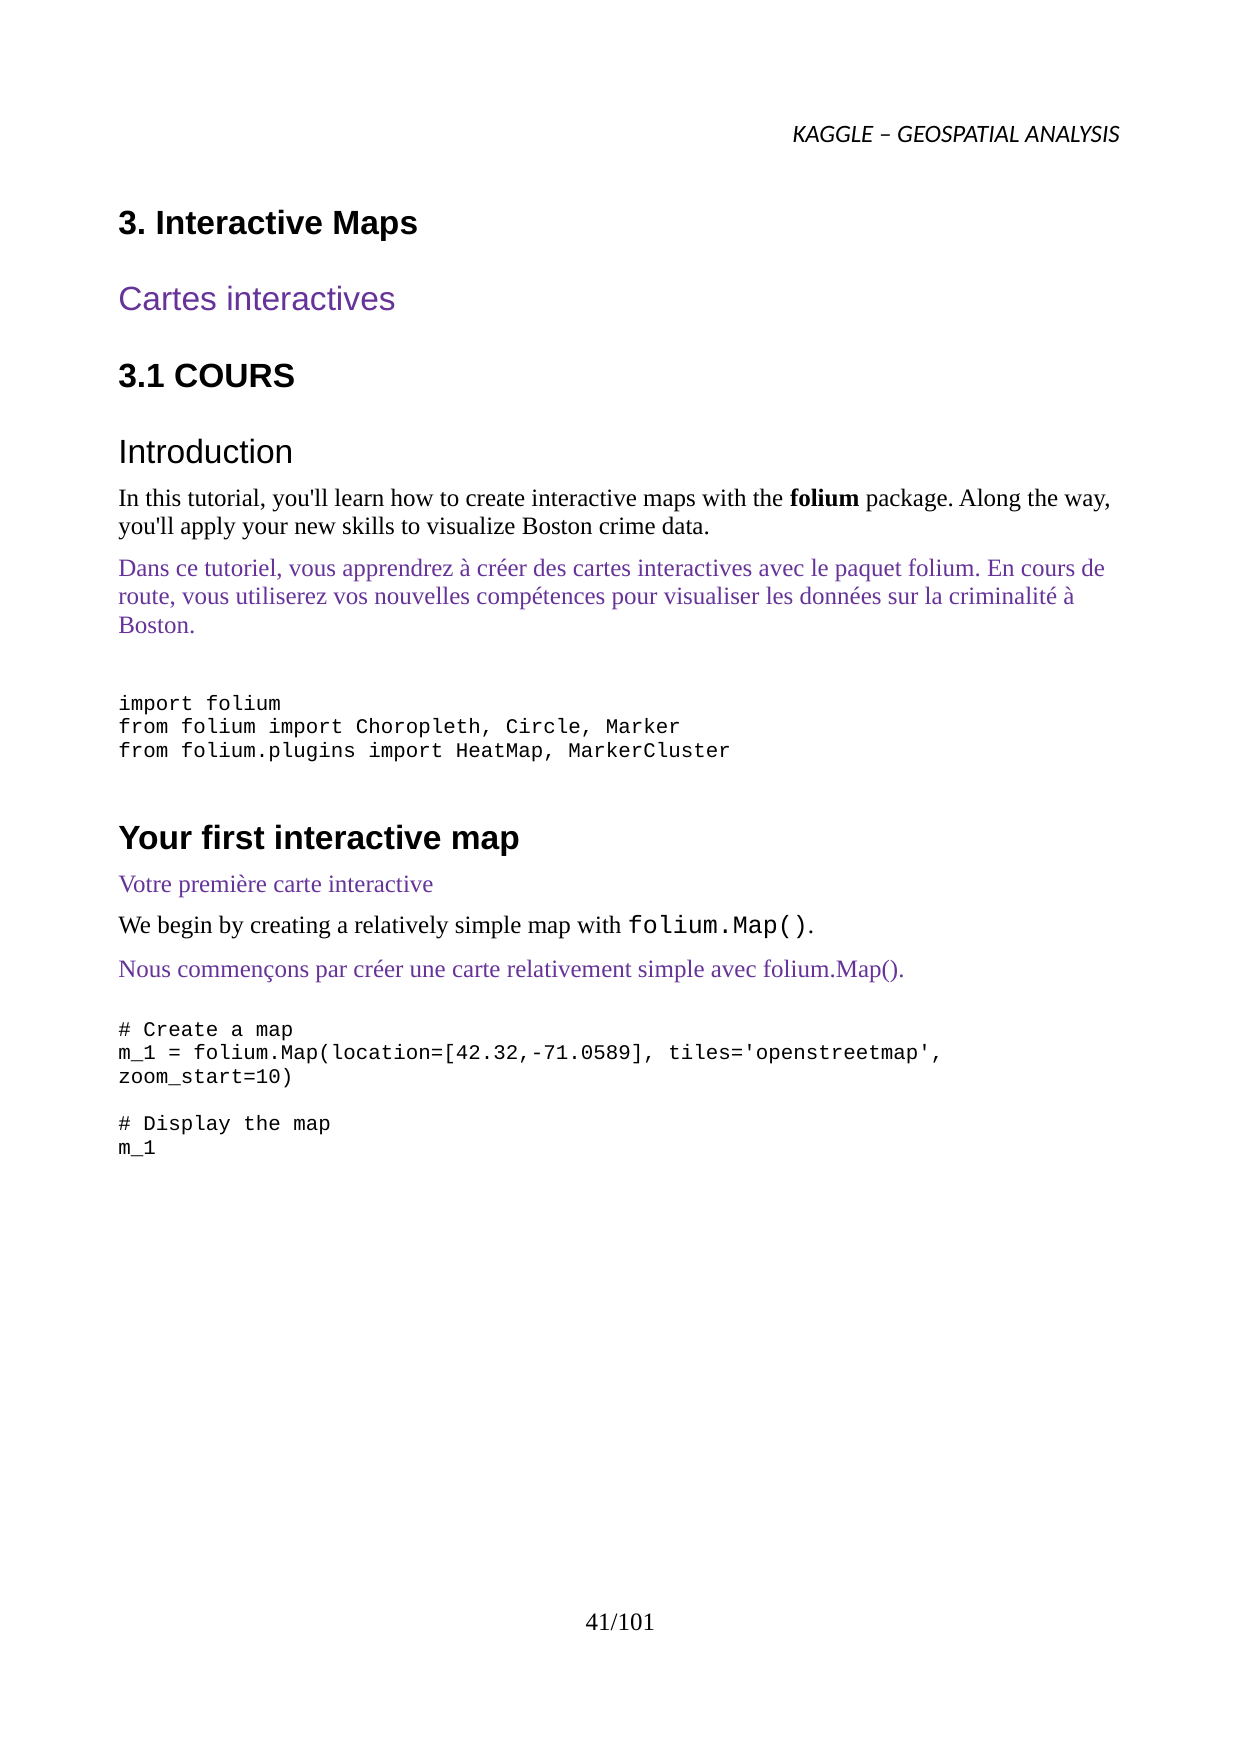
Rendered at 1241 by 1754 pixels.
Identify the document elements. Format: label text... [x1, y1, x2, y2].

text # Display the map [118, 1113, 1122, 1137]
subtitle Introduction [118, 432, 1122, 470]
text from folium.plugins import HeatMap, MarkerCluster [118, 740, 1122, 764]
text m_1 [118, 1137, 1122, 1161]
text In this tutorial, you'll learn how to create interactive maps with the folium package. Along the way, you'll apply your new skills to visualize Boston crime data. [118, 483, 1122, 540]
text from folium import Choropleth, Circle, Marker [118, 716, 1122, 740]
text import folium [118, 693, 1122, 716]
subtitle Cartes interactives [118, 279, 1122, 318]
subtitle Your first interactive map [118, 818, 1122, 857]
text Nous commençons par créer une carte relativement simple avec folium.Map(). [118, 954, 1122, 983]
text Dans ce tutoriel, vous apprendrez à créer des cartes interactives avec le paquet folium. En cours de route, vous utiliserez vos nouvelles compétences pour visualiser les données sur la criminalité à Boston. [118, 553, 1122, 639]
text m_1 = folium.Map(location=[42.32,-71.0589], tiles='openstreetmap', zoom_start=10) [118, 1042, 1122, 1090]
text # Create a map [118, 1019, 1122, 1042]
subtitle 3.1 COURS [118, 355, 1122, 394]
text We begin by creating a relatively simple map with folium.Map(). [118, 911, 1122, 941]
subtitle 3. Interactive Maps [118, 203, 1122, 242]
text Votre première carte interactive [118, 869, 1122, 898]
